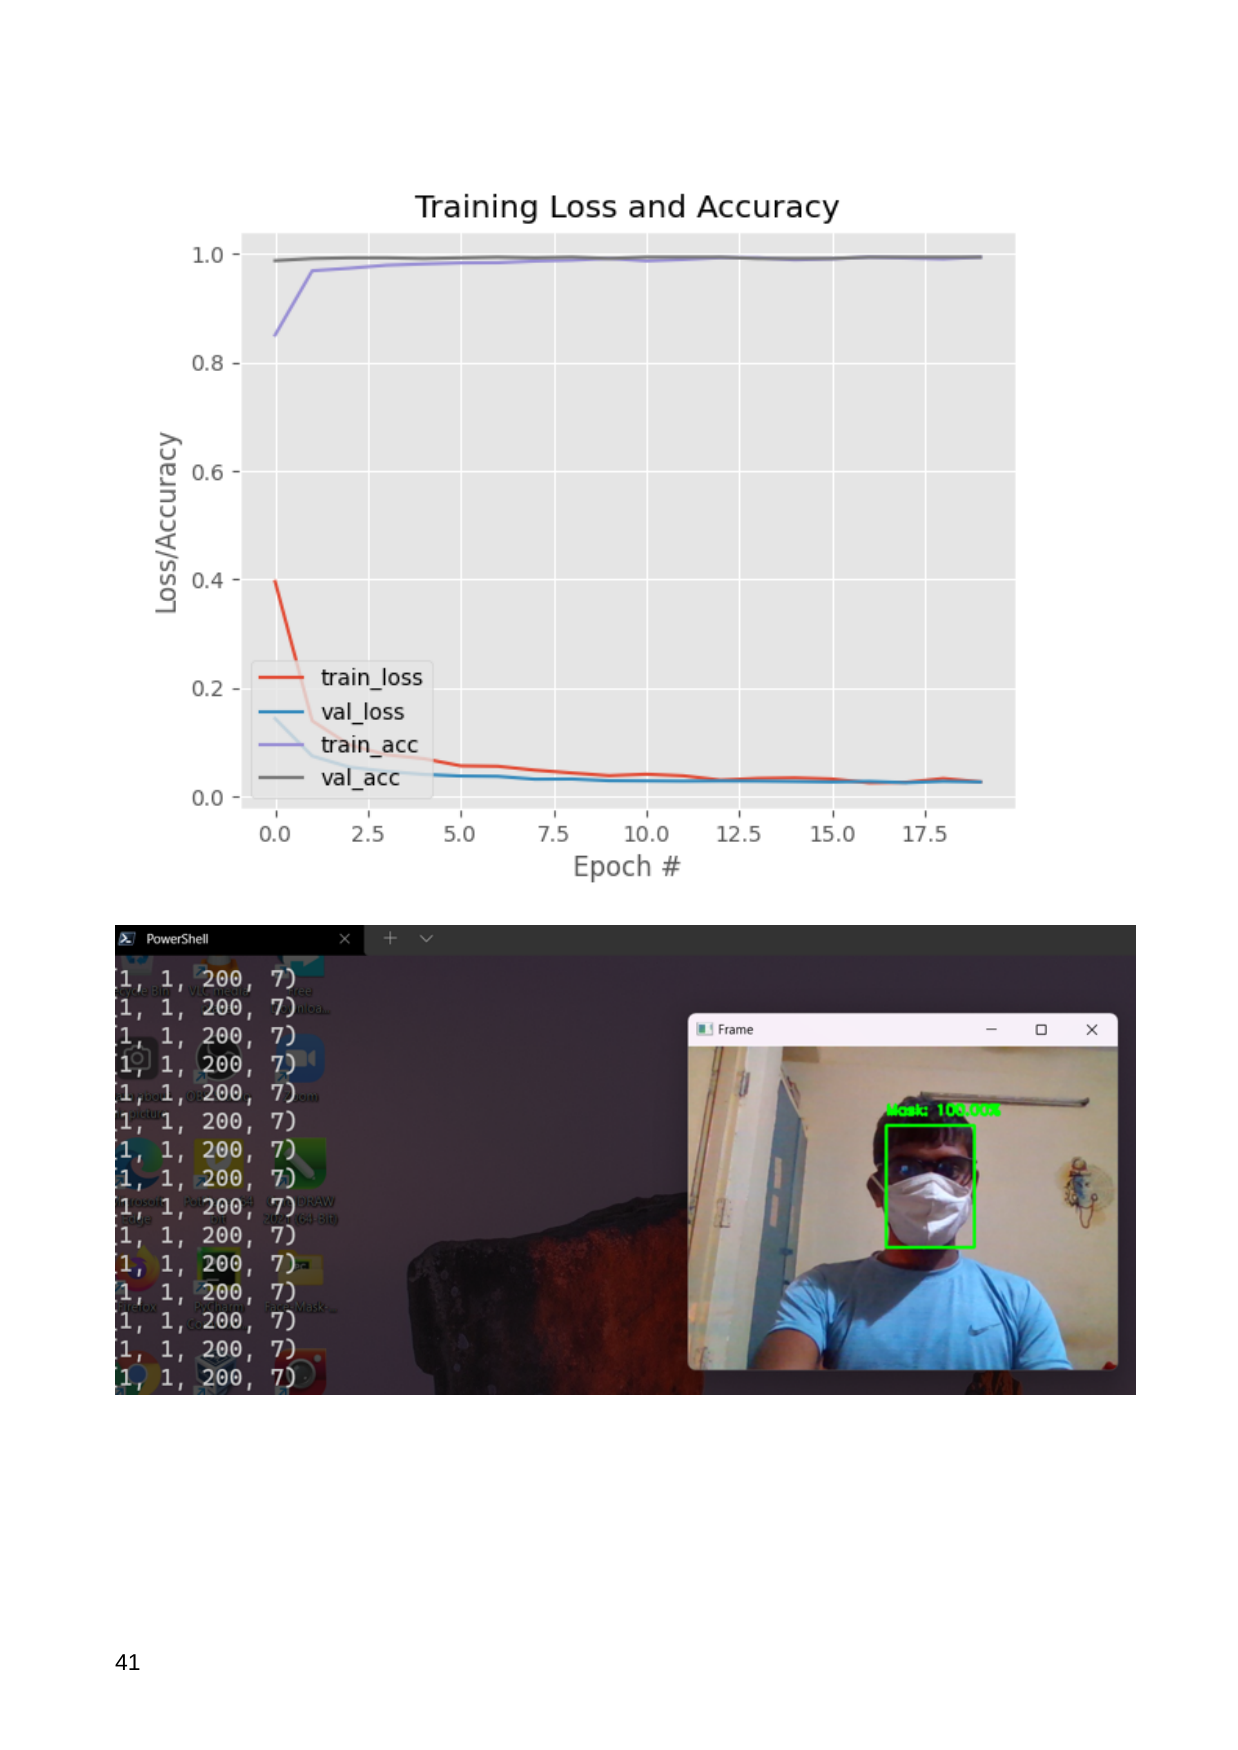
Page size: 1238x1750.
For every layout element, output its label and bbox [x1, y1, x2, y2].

picture [115, 141, 1116, 892]
picture [115, 925, 1136, 1395]
